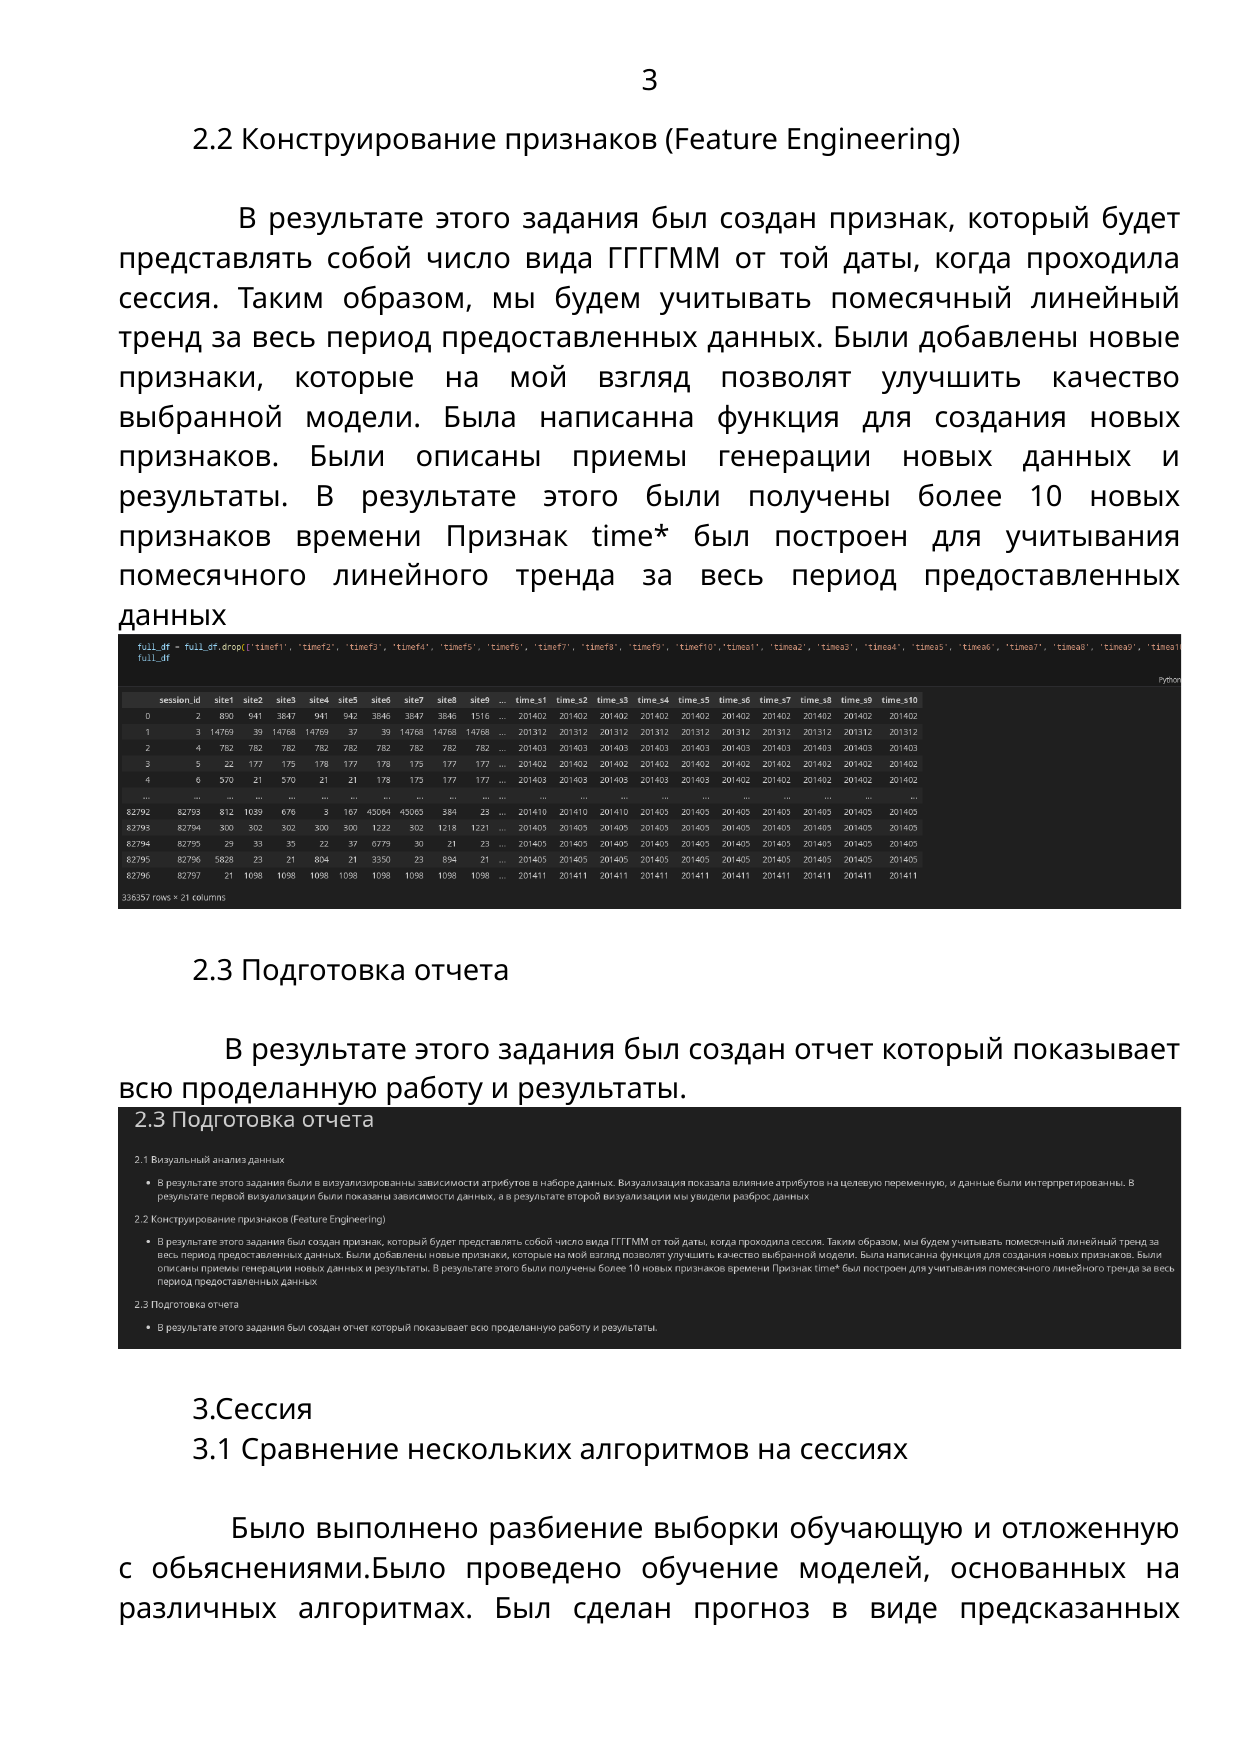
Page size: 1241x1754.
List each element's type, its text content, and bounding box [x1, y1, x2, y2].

text 3.1 Сравнение нескольких алгоритмов на сессиях [118, 1428, 1181, 1468]
picture [118, 1107, 1182, 1349]
text В результате этого задания был создан отчет который показывает всю проделанную работу и результаты. [118, 1028, 1181, 1107]
text 2.2 Конструирование признаков (Feature Engineering) [118, 118, 1181, 158]
text В результате этого задания был создан признак, который будет представлять собой число вида ГГГГММ от той даты, когда проходила сессия. Таким образом, мы будем учитывать помесячный линейный тренд за весь период предоставленных данных. Были добавлены новые признаки, которые на мой взгляд позволят улучшить качество выбранной модели. Была написанна функция для создания новых признаков. Были описаны приемы генерации новых данных и результаты. В результате этого были получены более 10 новых признаков времени Признак time* был построен для учитывания помесячного линейного тренда за весь период предоставленных данных [118, 197, 1181, 634]
text 3.Сессия [118, 1388, 1181, 1428]
picture [118, 634, 1182, 909]
text 2.3 Подготовка отчета [118, 949, 1181, 988]
text Было выполнено разбиение выборки обучающую и отложенную с обьяснениями.Было проведено обучение моделей, основанных на различных алгоритмах. Был сделан прогноз в виде предсказанных [118, 1507, 1181, 1627]
